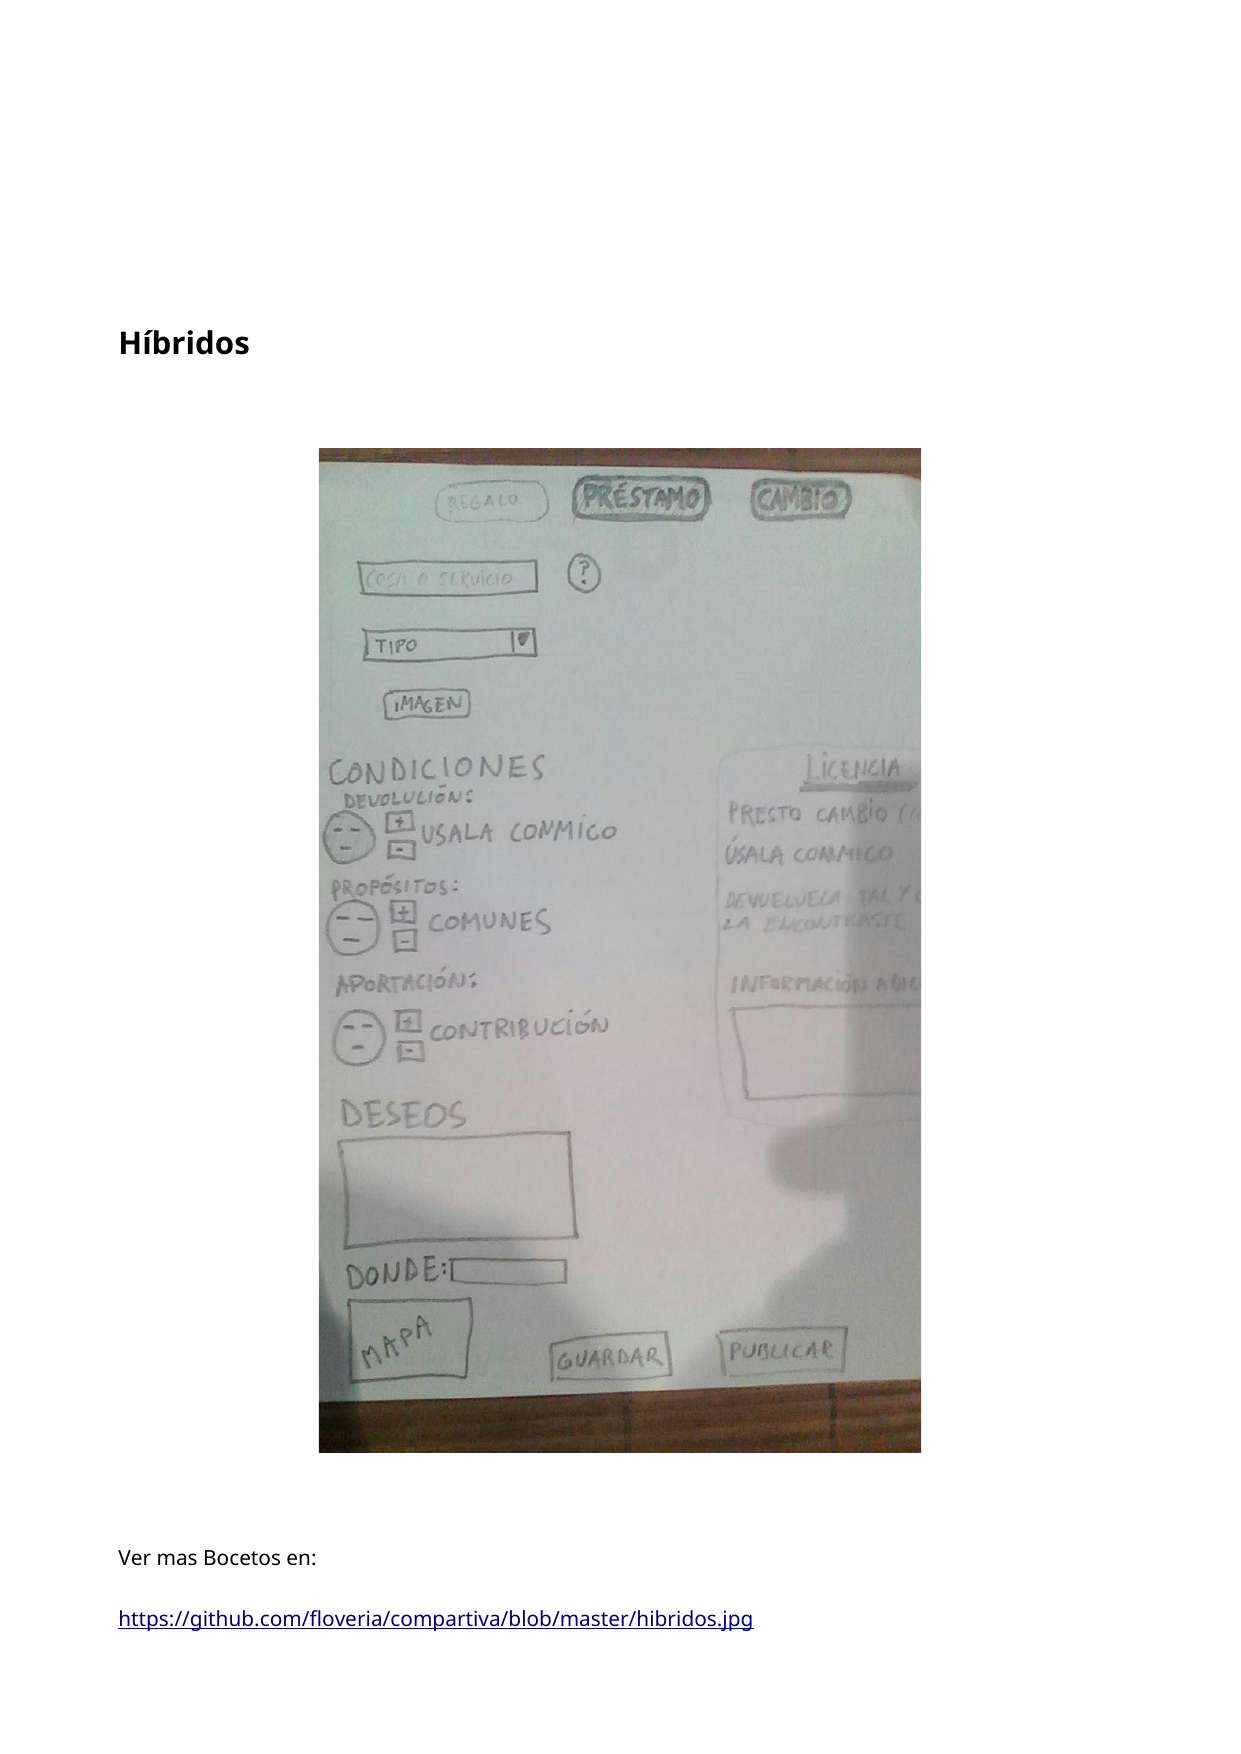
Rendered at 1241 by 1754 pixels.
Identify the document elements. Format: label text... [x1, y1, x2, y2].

picture [318, 448, 922, 1453]
text Ver mas Bocetos en: [118, 1536, 1122, 1572]
text https://github.com/floveria/compartiva/blob/master/hibridos.jpg [118, 1597, 1122, 1632]
text Híbridos [118, 321, 1122, 363]
